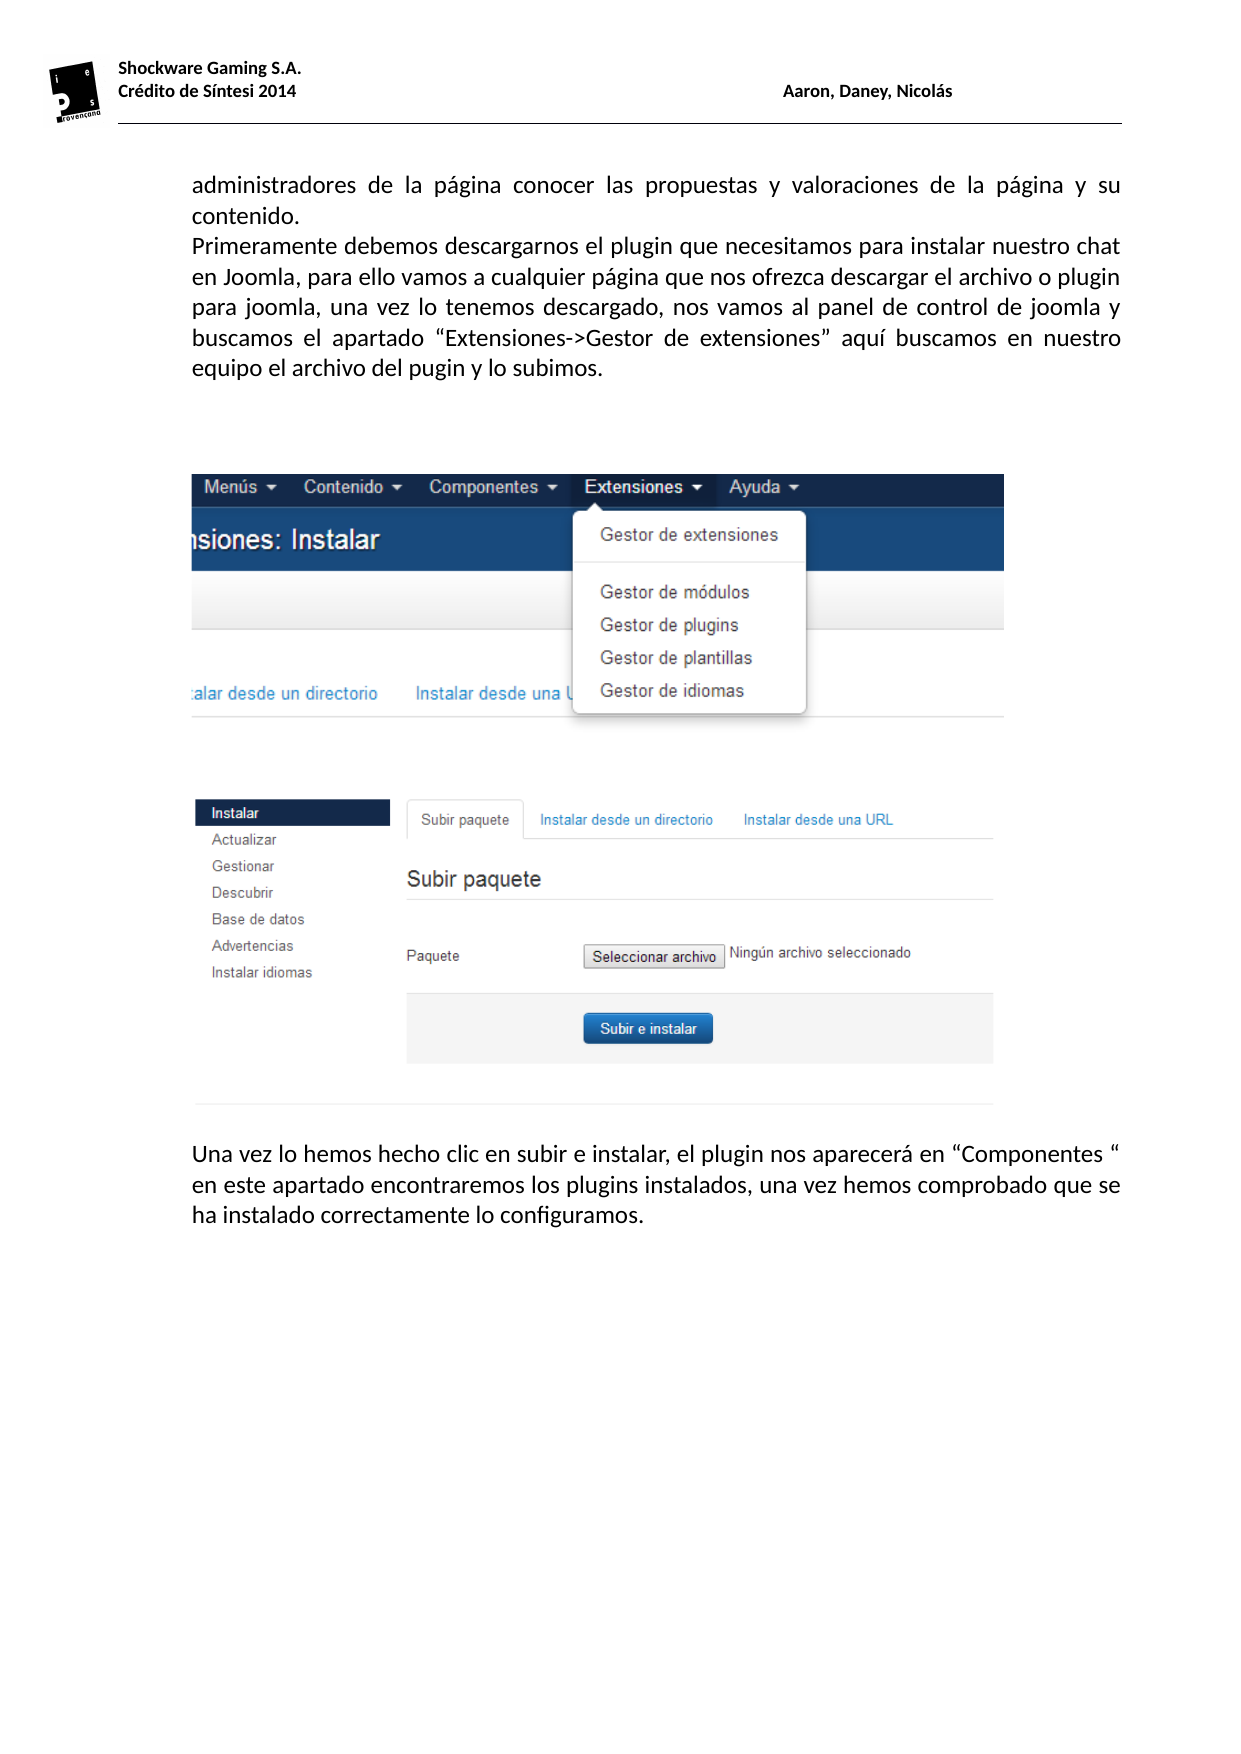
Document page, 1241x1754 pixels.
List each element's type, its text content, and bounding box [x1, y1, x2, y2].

text administradores de la página conocer las propuestas y valoraciones de la página y su contenido. [192, 169, 1122, 230]
text Una vez lo hemos hecho clic en subir e instalar, el plugin nos aparecerá en “Componentes “ en este apartado encontraremos los plugins instalados, una vez hemos comprobado que se ha instalado correctamente lo configuramos. [192, 1138, 1122, 1230]
text Primeramente debemos descargarnos el plugin que necesitamos para instalar nuestro chat en Joomla, para ello vamos a cualquier página que nos ofrezca descargar el archivo o plugin para joomla, una vez lo tenemos descargado, nos vamos al panel de control de joomla y buscamos el apartado “Extensiones->Gestor de extensiones” aquí buscamos en nuestro equipo el archivo del pugin y lo subimos. [192, 230, 1122, 383]
